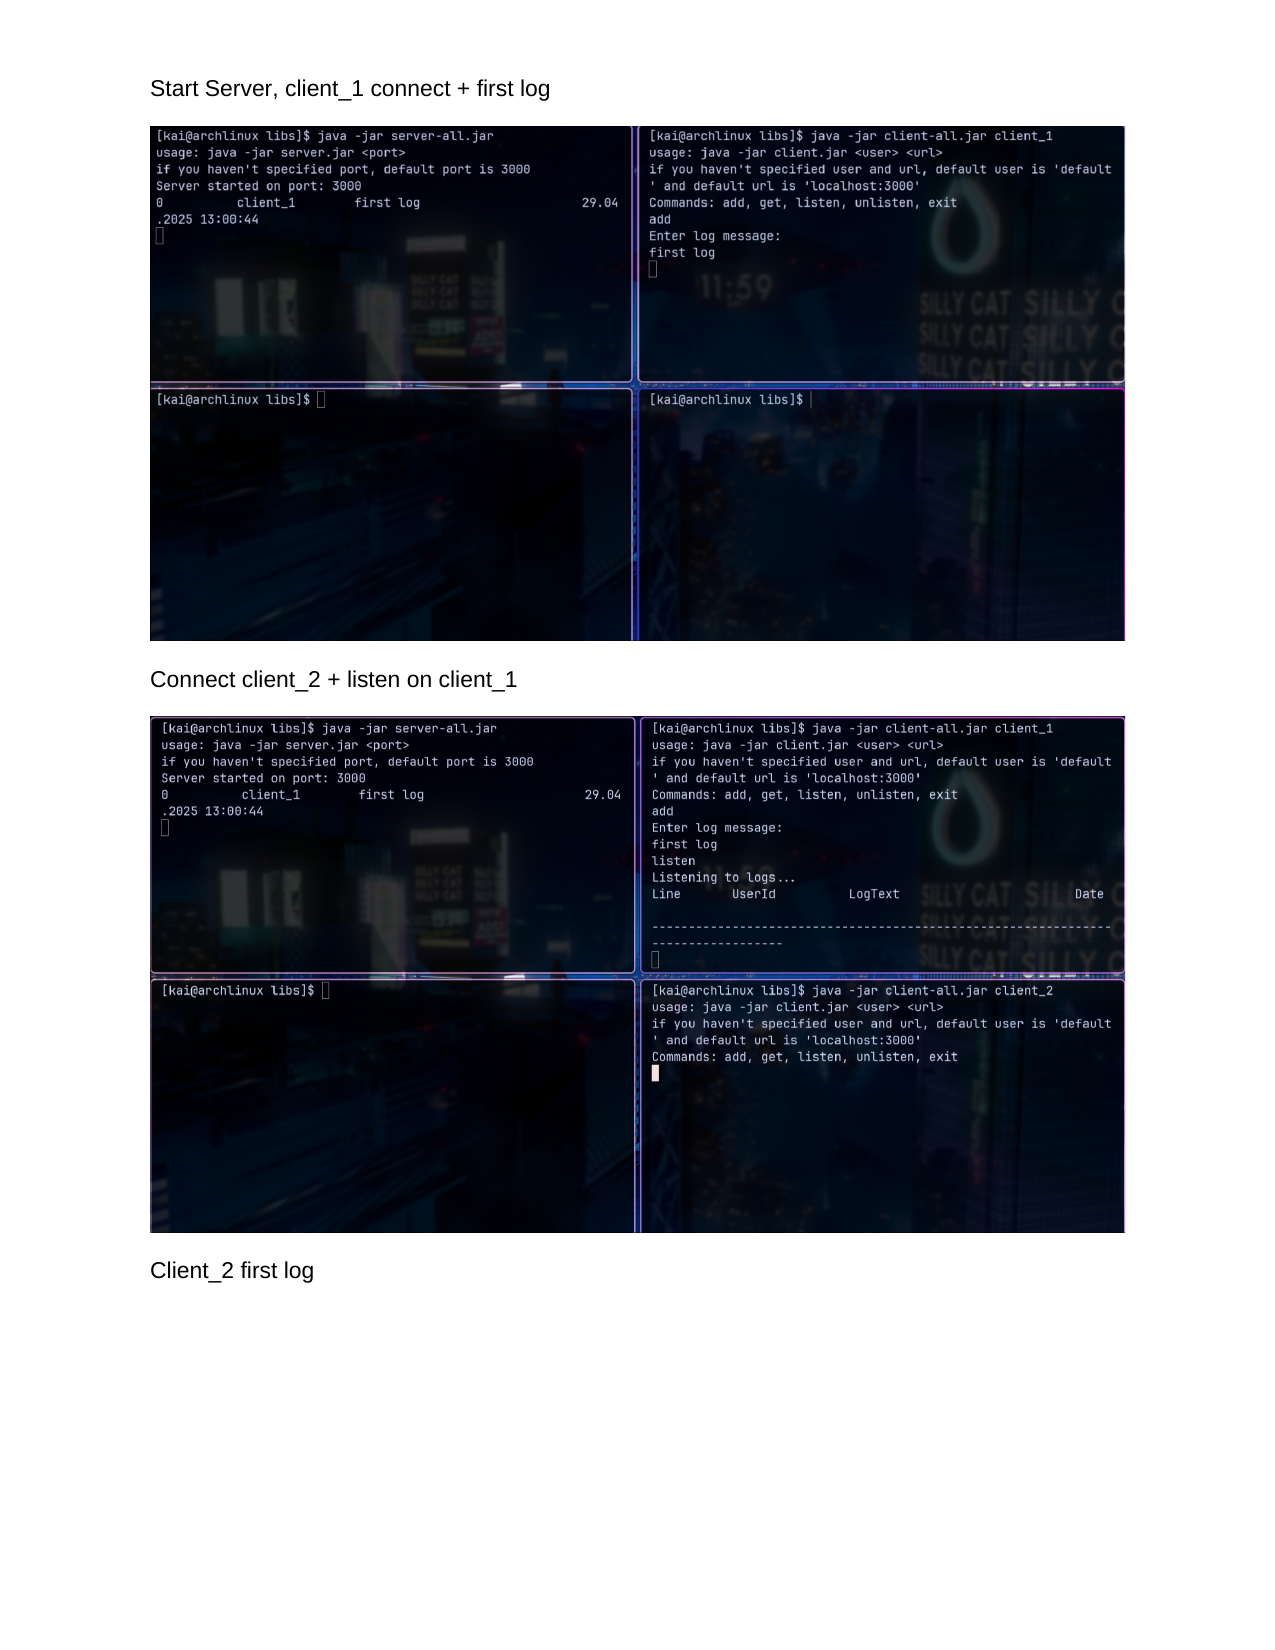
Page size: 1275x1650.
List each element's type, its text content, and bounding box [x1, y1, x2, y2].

text Connect client_2 + listen on client_1 [150, 666, 1125, 692]
text Start Server, client_1 connect + first log [150, 75, 1125, 101]
picture [150, 126, 1125, 641]
picture [150, 716, 1125, 1233]
text Client_2 first log [150, 1257, 1125, 1283]
